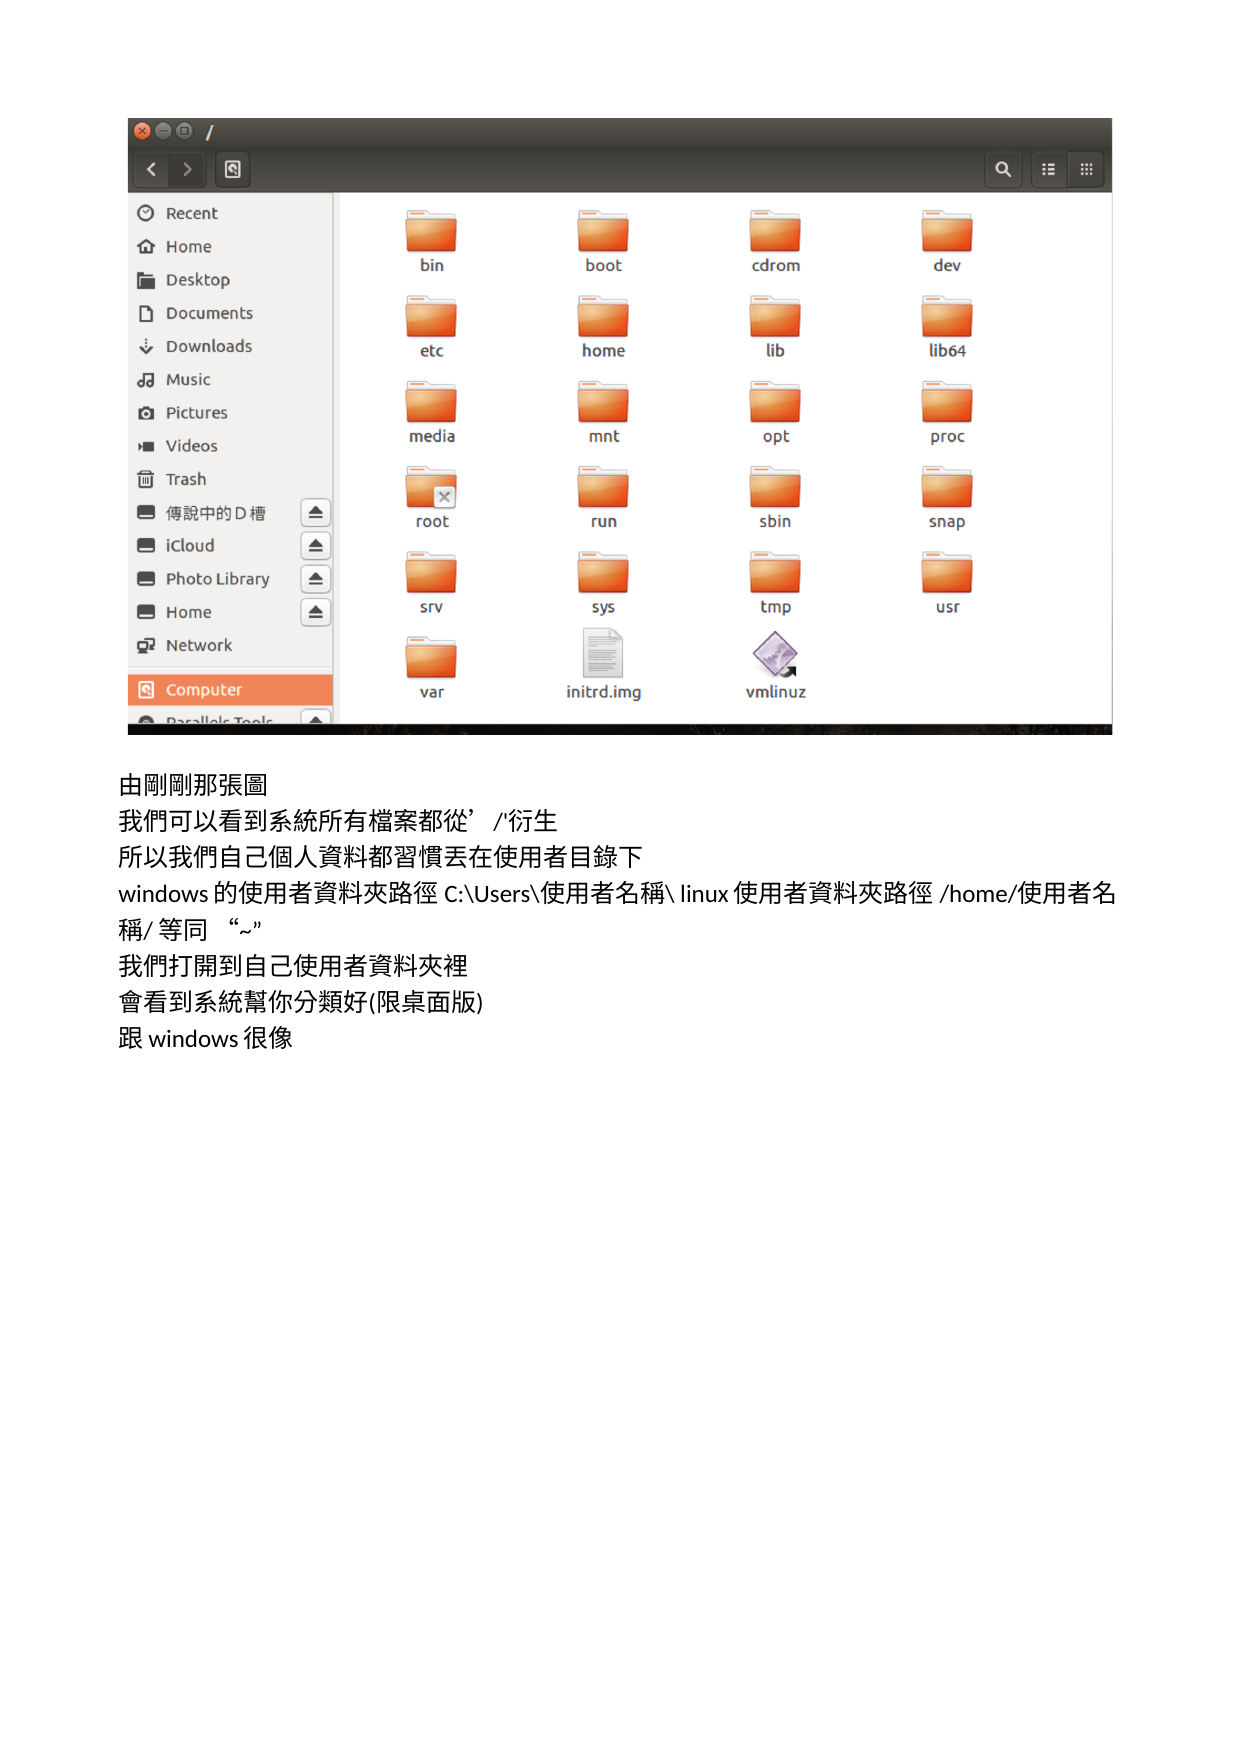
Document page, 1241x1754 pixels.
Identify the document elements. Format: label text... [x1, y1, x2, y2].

text 我們可以看到系統所有檔案都從’/'衍生 [118, 801, 1122, 838]
text windows的使用者資料夾路徑 C:\Users\使用者名稱\ linux使用者資料夾路徑 /home/使用者名稱/ 等同 “~” [118, 874, 1122, 946]
text 由剛剛那張圖 [118, 765, 1122, 801]
text 所以我們自己個人資料都習慣丟在使用者目錄下 [118, 838, 1122, 874]
text 會看到系統幫你分類好(限桌面版) [118, 983, 1122, 1019]
text 我們打開到自己使用者資料夾裡 [118, 946, 1122, 983]
text 跟windows很像 [118, 1019, 1122, 1055]
picture [127, 118, 1113, 735]
